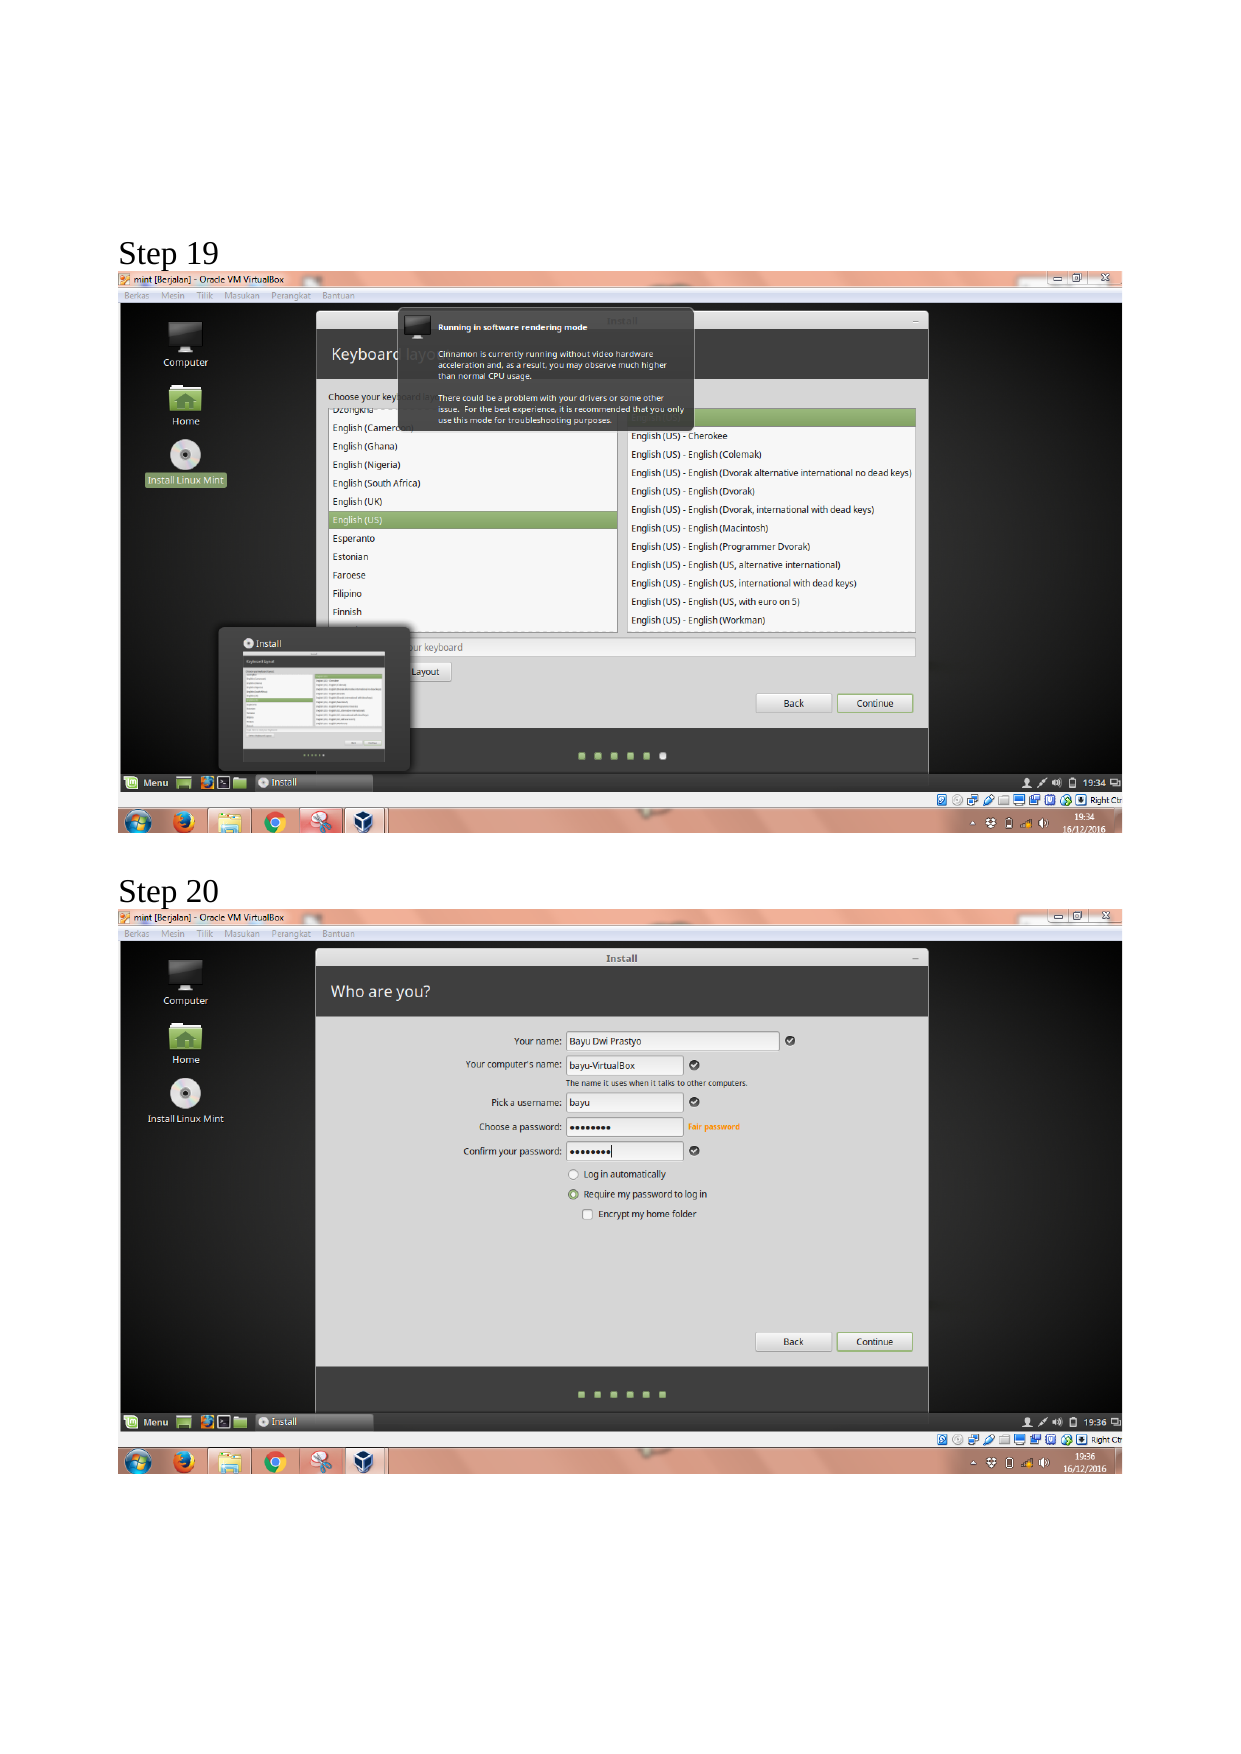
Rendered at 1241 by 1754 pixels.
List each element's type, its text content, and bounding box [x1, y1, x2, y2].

picture [118, 909, 1123, 1474]
picture [118, 271, 1123, 833]
text Step 19 [118, 233, 1122, 271]
text Step 20 [118, 871, 1122, 909]
